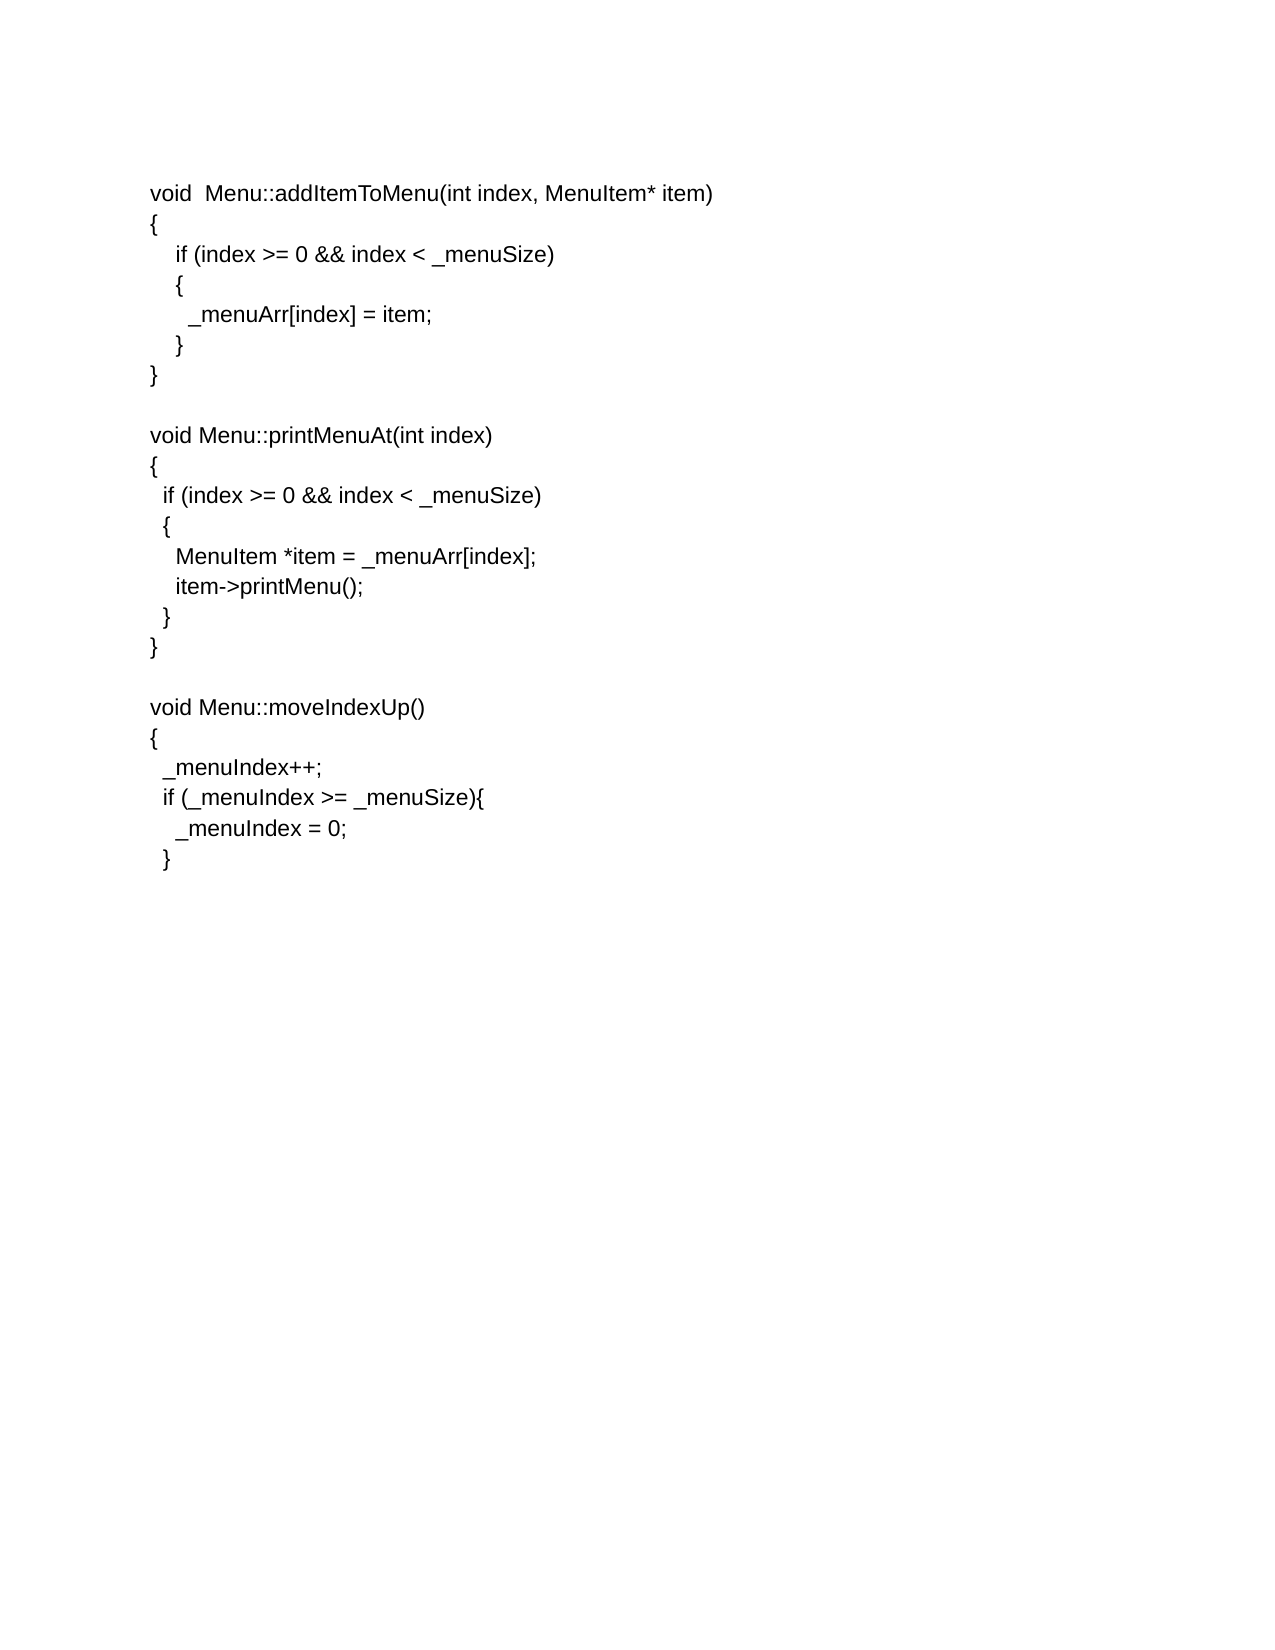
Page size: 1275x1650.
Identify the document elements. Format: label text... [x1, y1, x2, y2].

text } [150, 633, 1125, 660]
text MenuItem *item = _menuArr[index]; [150, 543, 1125, 569]
text { [150, 512, 1125, 539]
text _menuIndex = 0; [150, 814, 1125, 841]
text _menuIndex++; [150, 754, 1125, 781]
text } [150, 361, 1125, 388]
text void Menu::moveIndexUp() [150, 694, 1125, 720]
text { [150, 452, 1125, 478]
text } [150, 331, 1125, 358]
text void Menu::addItemToMenu(int index, MenuItem* item) [150, 180, 1125, 207]
text { [150, 724, 1125, 750]
text _menuArr[index] = item; [150, 301, 1125, 327]
text { [150, 210, 1125, 237]
text item->printMenu(); [150, 573, 1125, 599]
text void Menu::printMenuAt(int index) [150, 422, 1125, 448]
text } [150, 603, 1125, 629]
text if (index >= 0 && index < _menuSize) [150, 241, 1125, 267]
text { [150, 271, 1125, 297]
text if (index >= 0 && index < _menuSize) [150, 482, 1125, 509]
text if (_menuIndex >= _menuSize){ [150, 784, 1125, 811]
text } [150, 845, 1125, 871]
